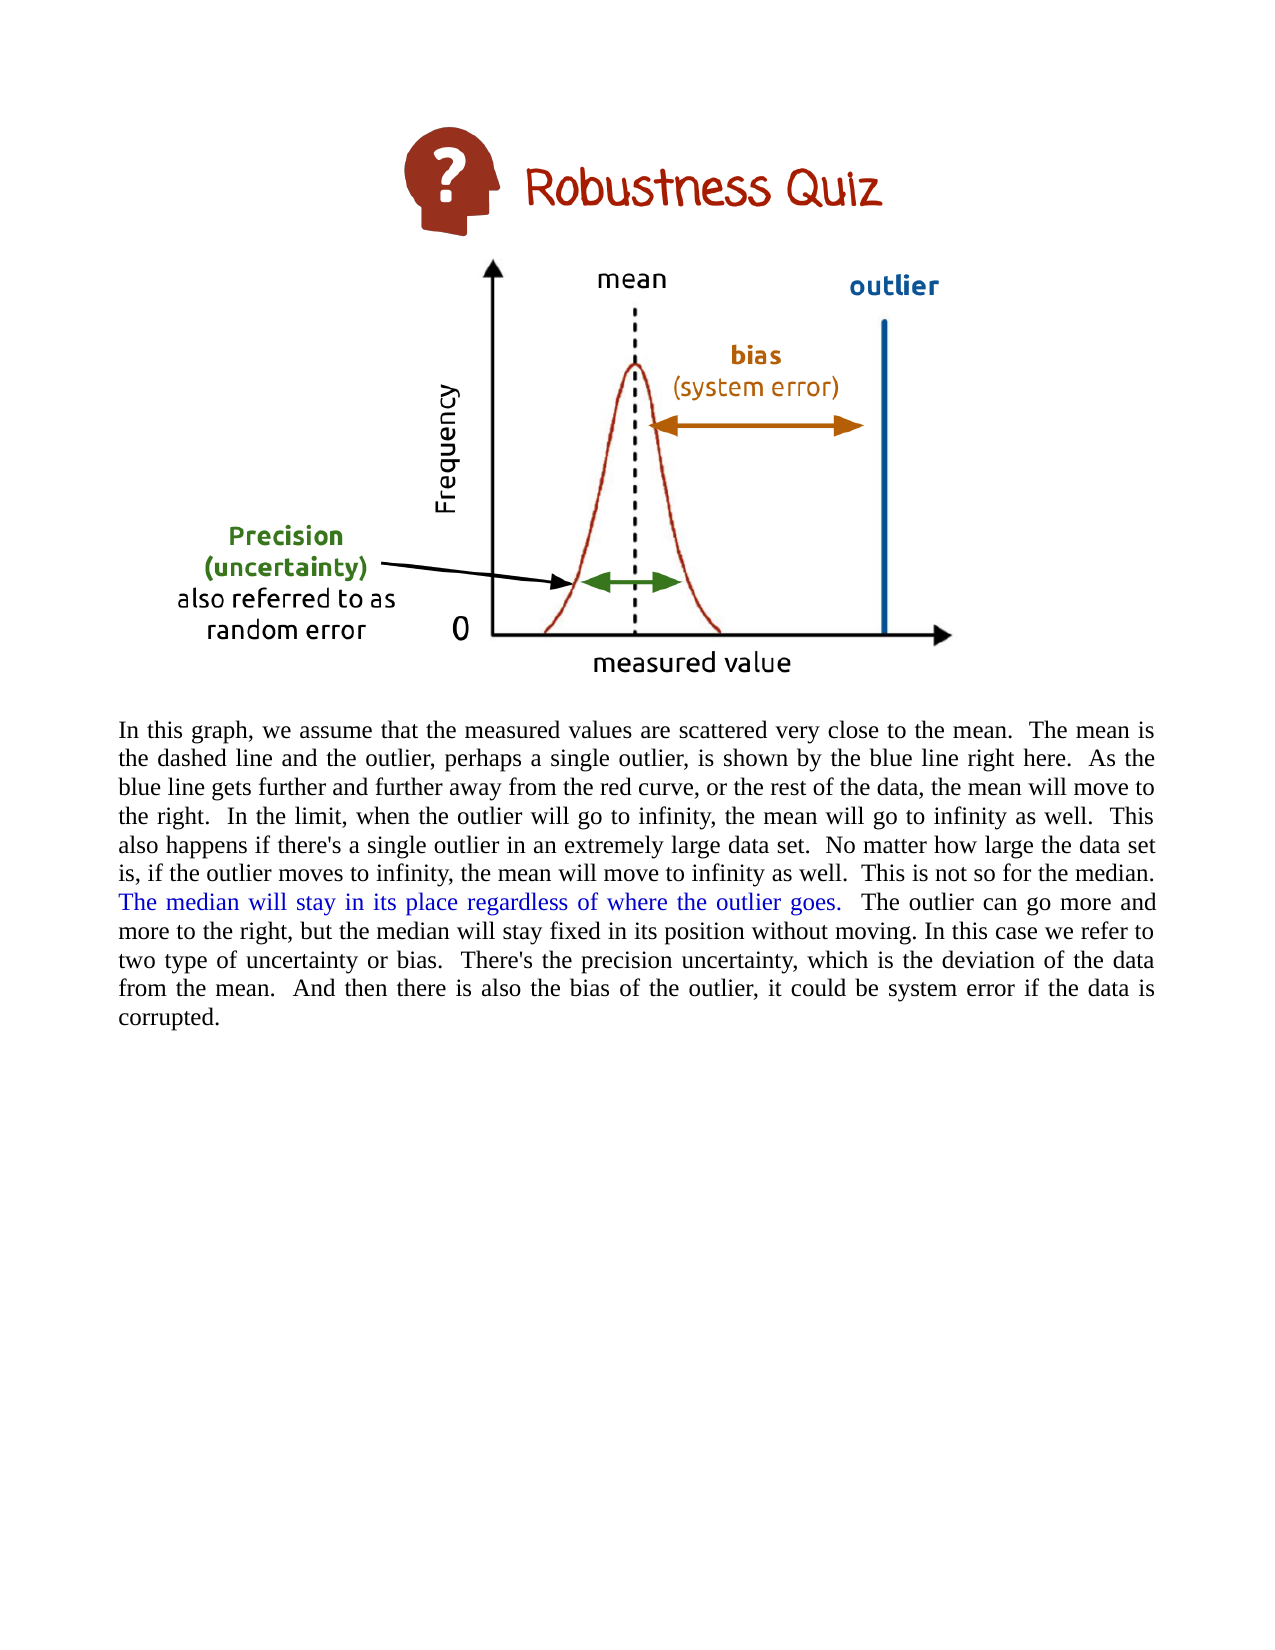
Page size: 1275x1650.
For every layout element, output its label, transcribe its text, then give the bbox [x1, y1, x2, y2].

picture [118, 118, 1157, 686]
text In this graph, we assume that the measured values are scattered very close to the mean. The mean is the dashed line and the outlier, perhaps a single outlier, is shown by the blue line right here. As the blue line gets further and further away from the red curve, or the rest of the data, the mean will move to the right. In the limit, when the outlier will go to infinity, the mean will go to infinity as well. This also happens if there's a single outlier in an extremely large data set. No matter how large the data set is, if the outlier moves to infinity, the mean will move to infinity as well. This is not so for the median. The median will stay in its place regardless of where the outlier goes. The outlier can go more and more to the right, but the median will stay fixed in its position without moving. In this case we refer to two type of uncertainty or bias. There's the precision uncertainty, which is the deviation of the data from the mean. And then there is also the bias of the outlier, it could be system error if the data is corrupted. [118, 715, 1157, 1031]
